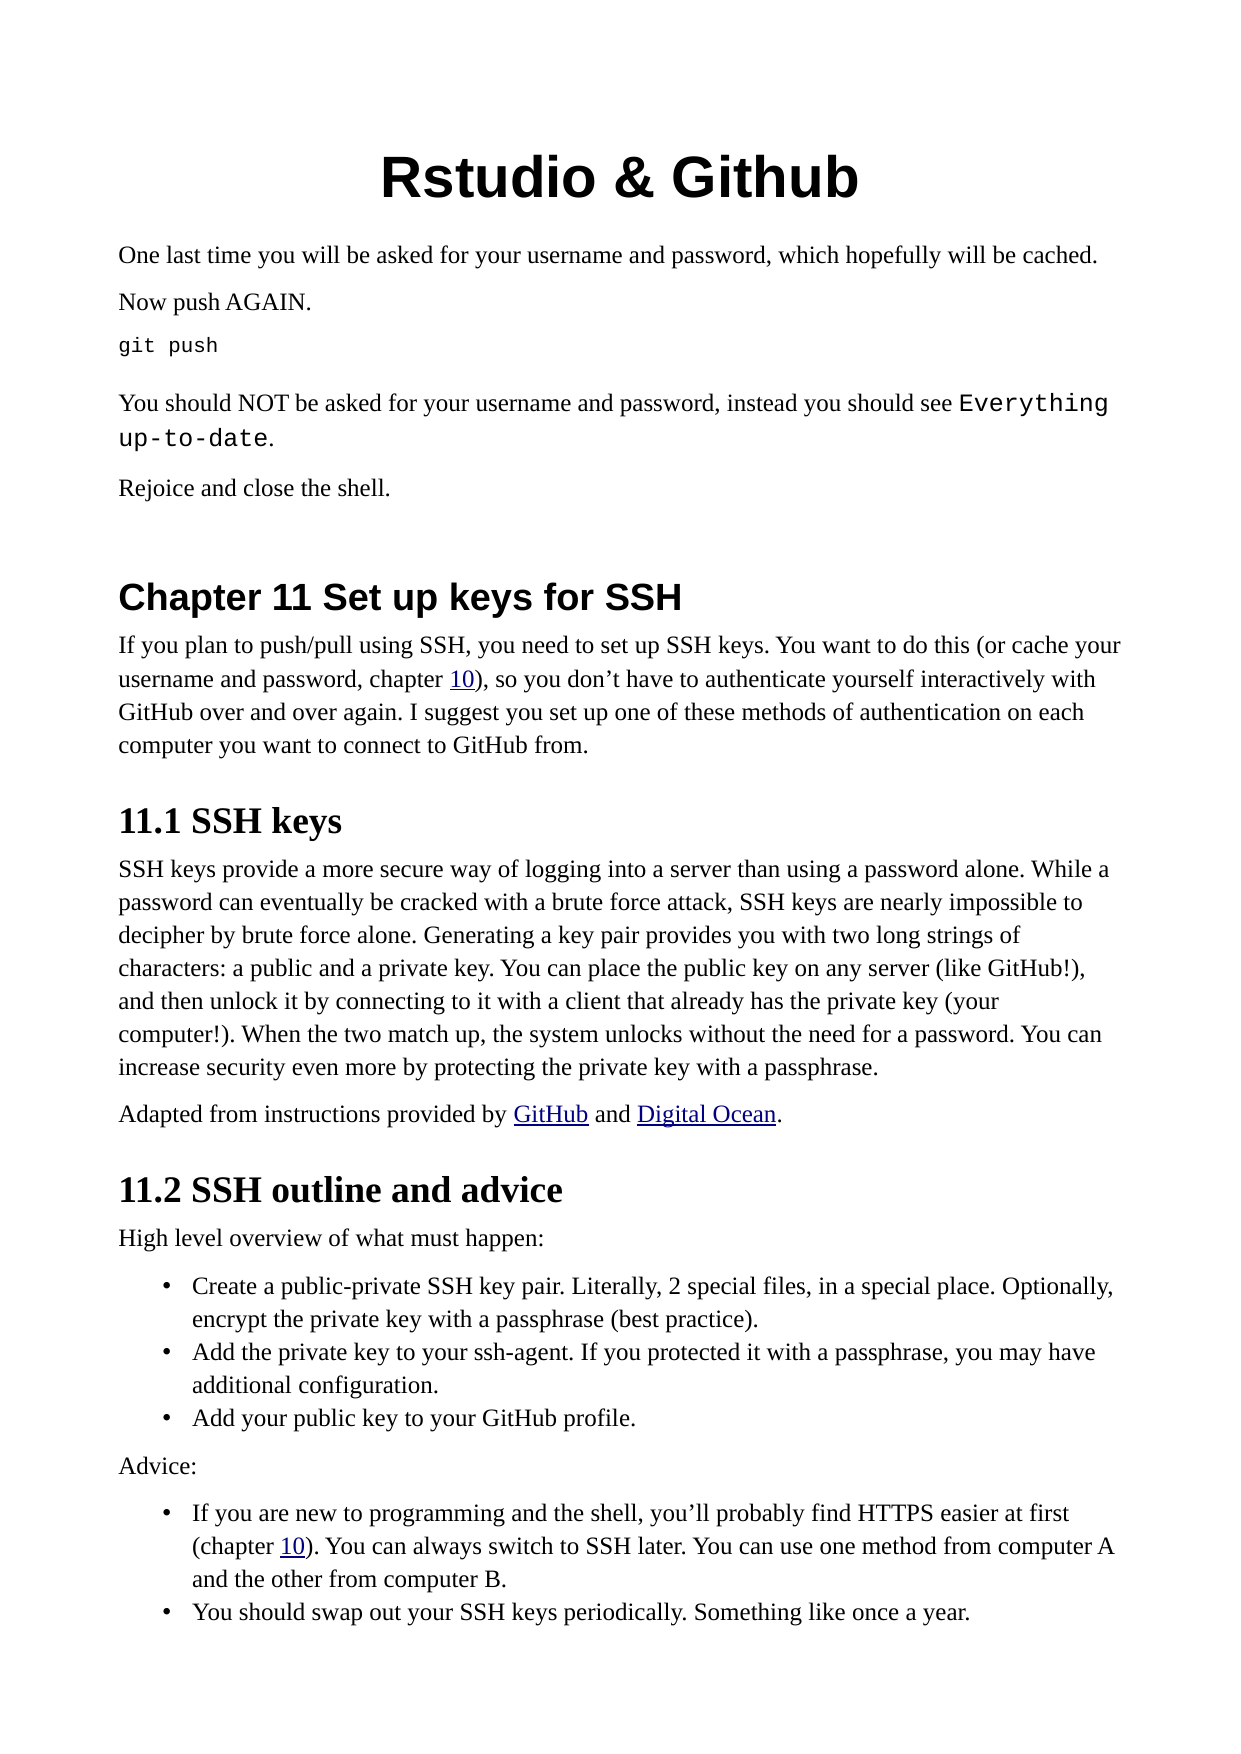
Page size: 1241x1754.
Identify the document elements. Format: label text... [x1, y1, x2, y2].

text High level overview of what must happen: [118, 1223, 1122, 1252]
list Create a public-private SSH key pair. Literally, 2 special files, in a special place. Optionally, encrypt the private key with a passphrase (best practice). [162, 1271, 1122, 1333]
list If you are new to programming and the shell, you’ll probably find HTTPS easier at first (chapter 10). You can always switch to SSH later. You can use one method from computer A and the other from computer B. [162, 1498, 1122, 1593]
subtitle Chapter 11 Set up keys for SSH [118, 574, 1122, 618]
text Adapted from instructions provided by GitHub and Digital Ocean. [118, 1099, 1122, 1128]
list You should swap out your SSH keys periodically. Something like once a year. [162, 1597, 1122, 1626]
text You should NOT be asked for your username and password, instead you should see Everything up-to-date. [118, 388, 1122, 454]
text Advice: [118, 1451, 1122, 1479]
text If you plan to push/pull using SSH, you need to set up SSH keys. You want to do this (or cache your username and password, chapter 10), so you don’t have to authenticate yourself interactively with GitHub over and over again. I suggest you set up one of these methods of authentication on each computer you want to connect to GitHub from. [118, 631, 1122, 758]
list Add the private key to your ssh-agent. If you protected it with a passphrase, you may have additional configuration. [162, 1337, 1122, 1399]
subtitle 11.2 SSH outline and advice [118, 1168, 1122, 1211]
text git push [118, 335, 1122, 358]
text Now push AGAIN. [118, 287, 1122, 316]
text SSH keys provide a more secure way of logging into a server than using a password alone. While a password can eventually be cracked with a brute force attack, SSH keys are nearly impossible to decipher by brute force alone. Generating a key pair provides you with two long strings of characters: a public and a private key. You can place the public key on any server (like GitHub!), and then unlock it by connecting to it with a client that already has the private key (your computer!). When the two match up, the system unlocks without the need for a password. You can increase security even more by protecting the private key with a passphrase. [118, 854, 1122, 1081]
subtitle 11.1 SSH keys [118, 798, 1122, 841]
text One last time you will be asked for your username and password, which hopefully will be cached. [118, 240, 1122, 268]
text Rejoice and close the shell. [118, 473, 1122, 502]
list Add your public key to your GitHub profile. [162, 1403, 1122, 1432]
